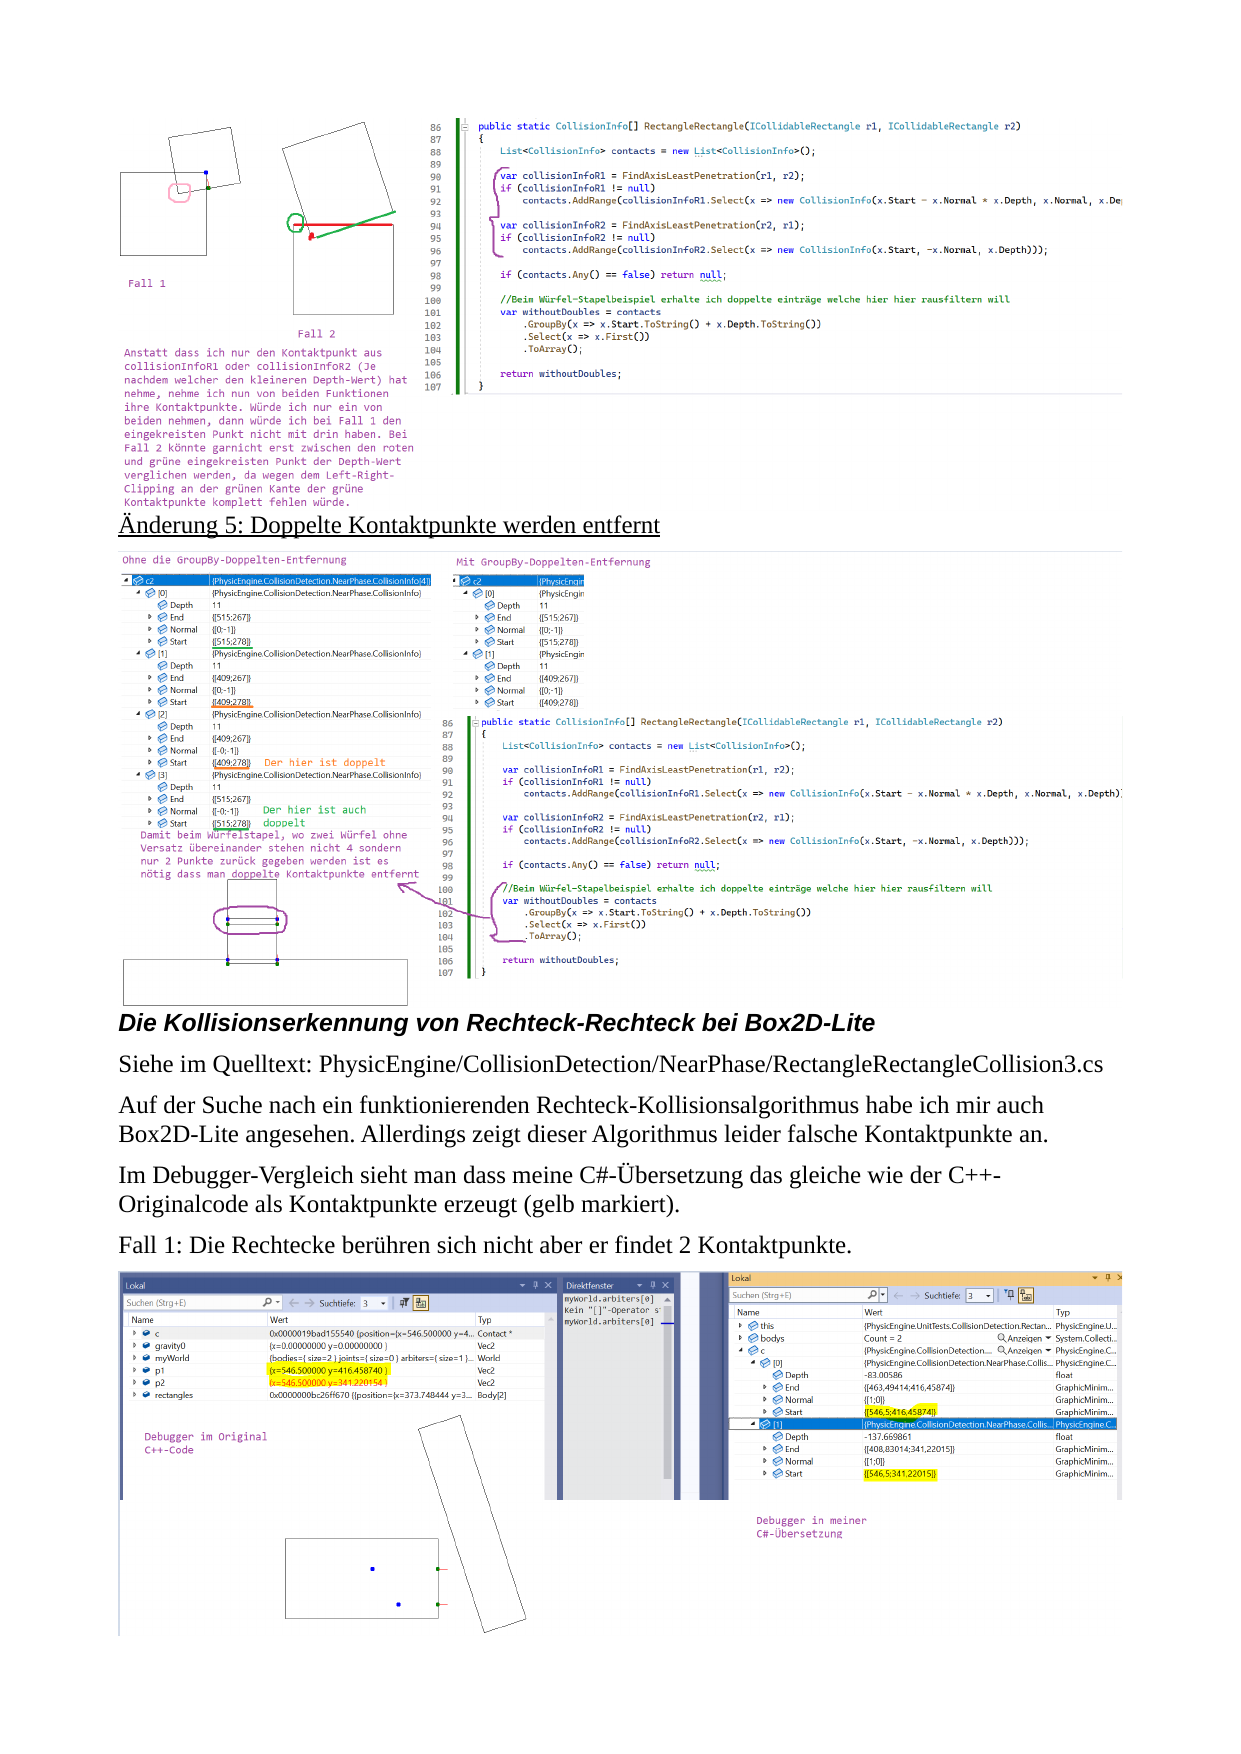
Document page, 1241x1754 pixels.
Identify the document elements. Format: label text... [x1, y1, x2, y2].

text Änderung 5: Doppelte Kontaktpunkte werden entfernt [118, 511, 1122, 539]
text Auf der Suche nach ein funktionierenden Rechteck-Kollisionsalgorithmus habe ich mir auch Box2D-Lite angesehen. Allerdings zeigt dieser Algorithmus leider falsche Kontaktpunkte an. [118, 1090, 1122, 1148]
text Siehe im Quelltext: PhysicEngine/CollisionDetection/NearPhase/RectangleRectangleCollision3.cs [118, 1049, 1122, 1078]
subtitle Die Kollisionserkennung von Rechteck-Rechteck bei Box2D-Lite [118, 1008, 1122, 1036]
picture [118, 118, 1123, 511]
picture [118, 551, 1123, 1008]
text Im Debugger-Vergleich sieht man dass meine C#-Übersetzung das gleiche wie der C++-Originalcode als Kontaktpunkte erzeugt (gelb markiert). [118, 1160, 1122, 1218]
text Fall 1: Die Rechtecke berühren sich nicht aber er findet 2 Kontaktpunkte. [118, 1230, 1122, 1259]
picture [118, 1271, 1123, 1636]
